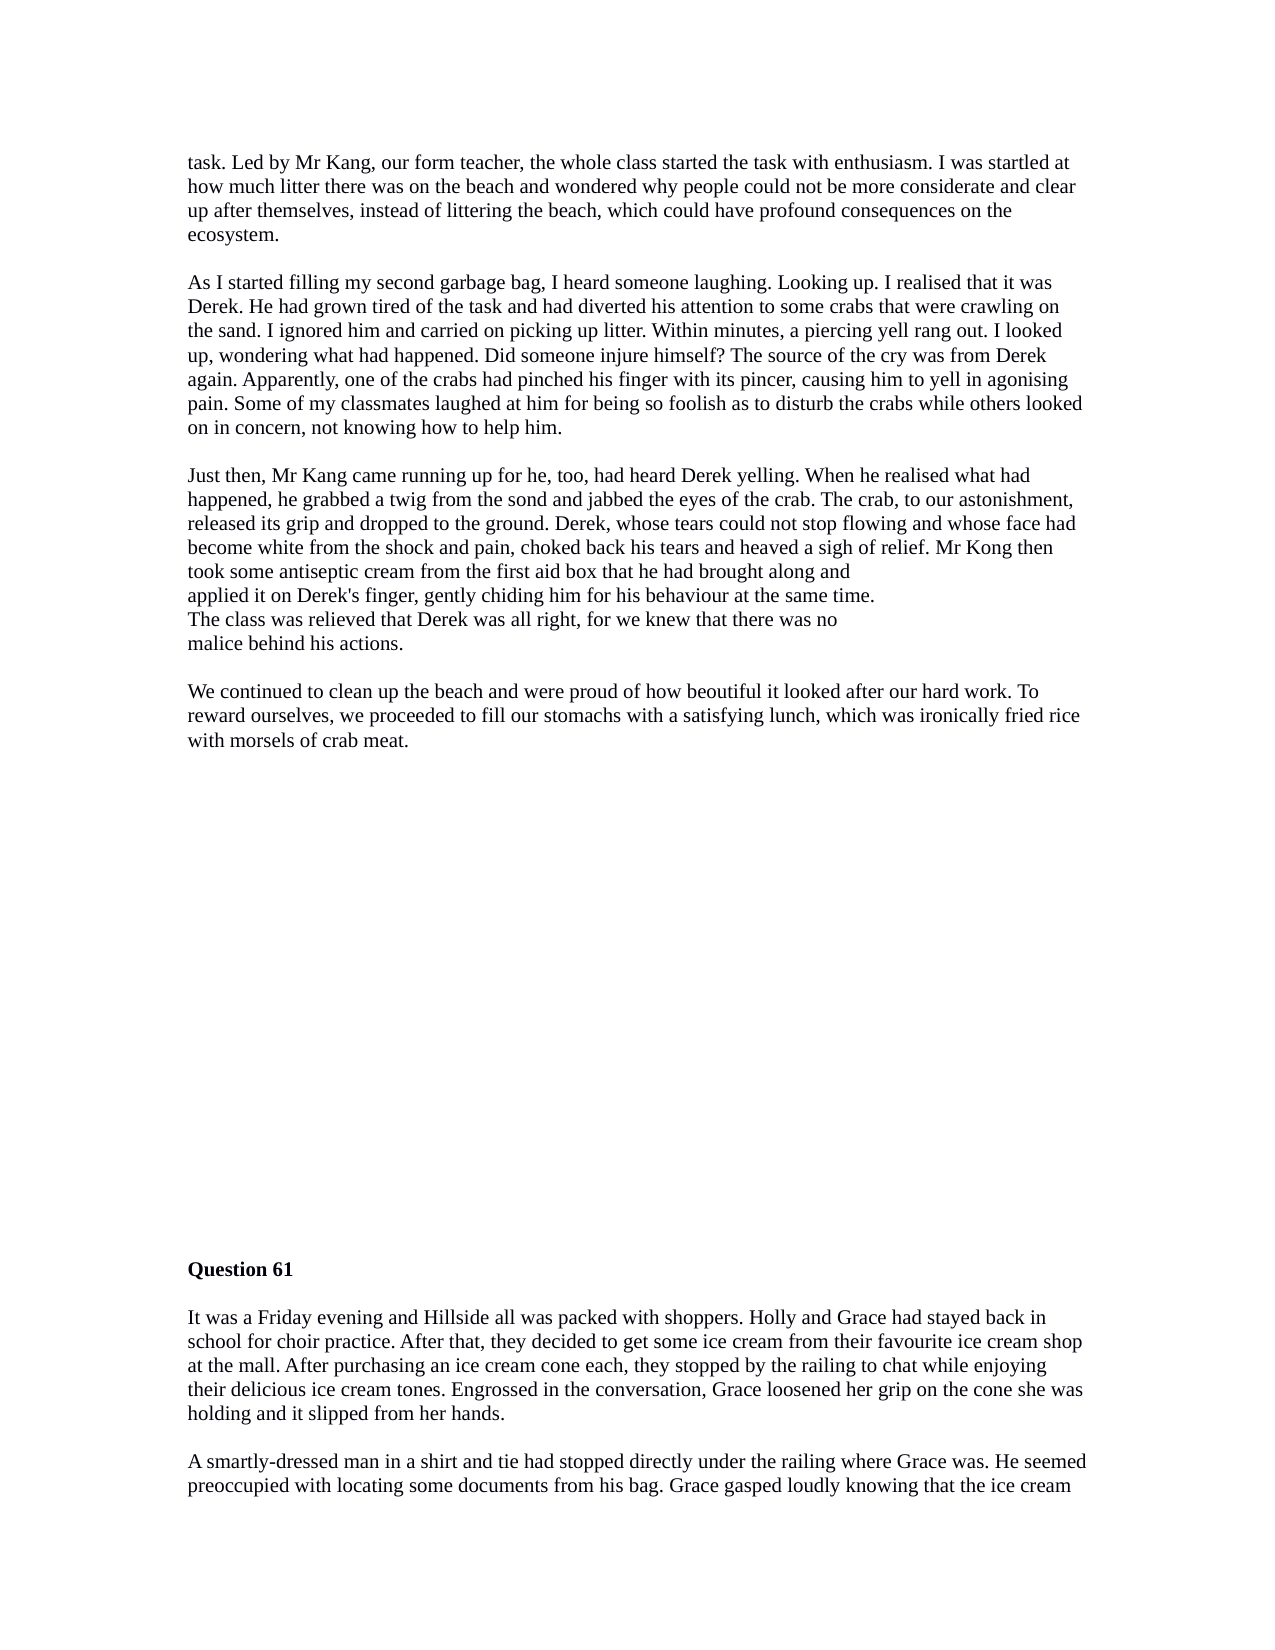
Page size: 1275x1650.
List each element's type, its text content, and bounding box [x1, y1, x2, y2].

text took some antiseptic cream from the first aid box that he had brought along and [187, 559, 1087, 583]
text It was a Friday evening and Hillside all was packed with shoppers. Holly and Grace had stayed back in school for choir practice. After that, they decided to get some ice cream from their favourite ice cream shop at the mall. After purchasing an ice cream cone each, they stopped by the railing to chat while enjoying their delicious ice cream tones. Engrossed in the conversation, Grace loosened her grip on the cone she was holding and it slipped from her hands. [187, 1305, 1087, 1425]
text As I started filling my second garbage bag, I heard someone laughing. Looking up. I realised that it was Derek. He had grown tired of the task and had diverted his attention to some crabs that were crawling on the sand. I ignored him and carried on picking up litter. Within minutes, a piercing yell rang out. I looked up, wondering what had happened. Did someone injure himself? The source of the cry was from Derek again. Apparently, one of the crabs had pinched his finger with its pincer, causing him to yell in agonising pain. Some of my classmates laughed at him for being so foolish as to disturb the crabs while others looked on in concern, not knowing how to help him. [187, 270, 1087, 439]
text We continued to clean up the beach and were proud of how beoutiful it looked after our hard work. To reward ourselves, we proceeded to fill our stomachs with a satisfying lunch, which was ironically fried rice with morsels of crab meat. [187, 679, 1087, 752]
text The class was relieved that Derek was all right, for we knew that there was no [187, 607, 1087, 631]
text Question 61 [187, 1257, 1087, 1281]
text applied it on Derek's finger, gently chiding him for his behaviour at the same time. [187, 583, 1087, 607]
text task. Led by Mr Kang, our form teacher, the whole class started the task with enthusiasm. I was startled at how much litter there was on the beach and wondered why people could not be more considerate and clear up after themselves, instead of littering the beach, which could have profound consequences on the ecosystem. [187, 150, 1087, 246]
text A smartly-dressed man in a shirt and tie had stopped directly under the railing where Grace was. He seemed preoccupied with locating some documents from his bag. Grace gasped loudly knowing that the ice cream [187, 1449, 1087, 1497]
text Just then, Mr Kang came running up for he, too, had heard Derek yelling. When he realised what had happened, he grabbed a twig from the sond and jabbed the eyes of the crab. The crab, to our astonishment, released its grip and dropped to the ground. Derek, whose tears could not stop flowing and whose face had become white from the shock and pain, choked back his tears and heaved a sigh of relief. Mr Kong then [187, 463, 1087, 559]
text malice behind his actions. [187, 631, 1087, 655]
